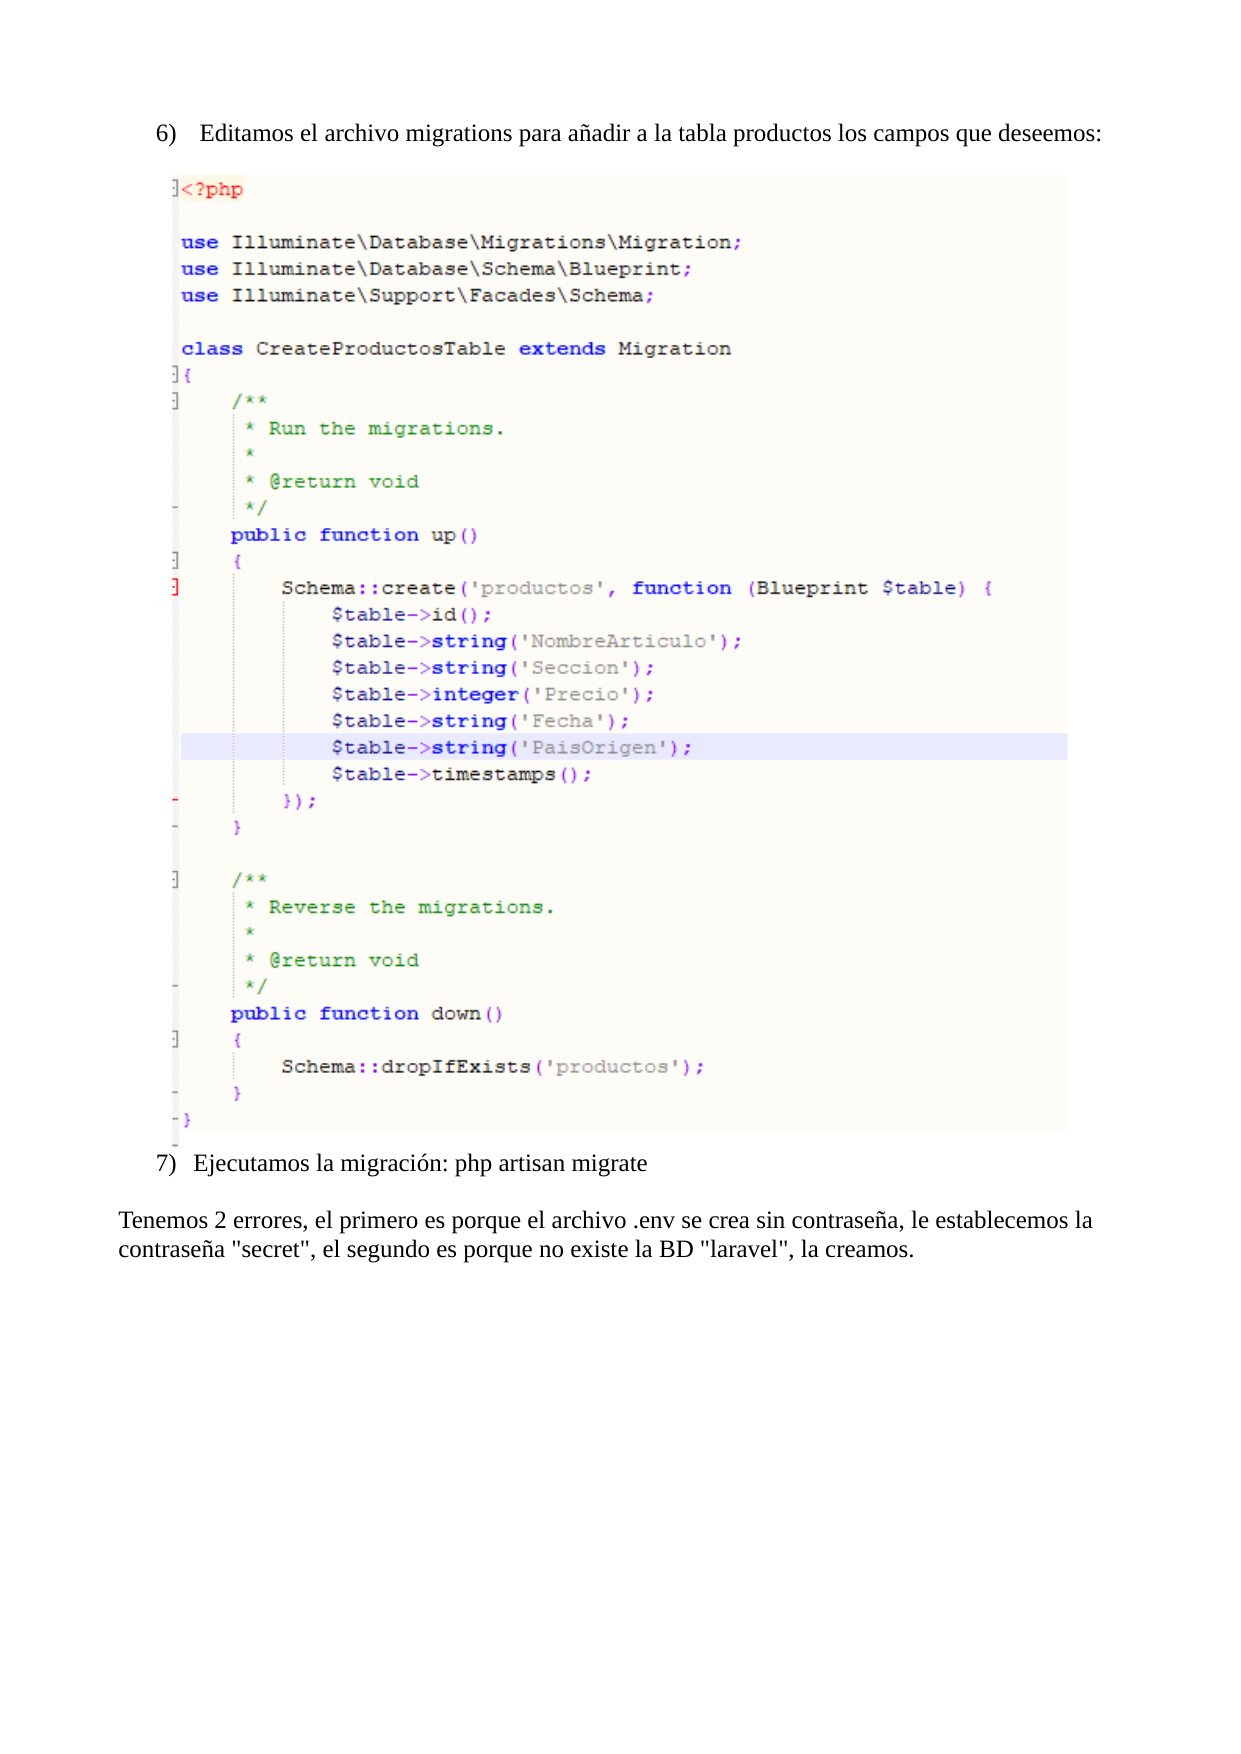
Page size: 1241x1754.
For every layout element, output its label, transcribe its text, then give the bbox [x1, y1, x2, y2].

list Editamos el archivo migrations para añadir a la tabla productos los campos que deseemos: [156, 118, 1122, 147]
list Ejecutamos la migración: php artisan migrate [156, 455, 1122, 1176]
text Tenemos 2 errores, el primero es porque el archivo .env se crea sin contraseña, le establecemos la contraseña "secret", el segundo es porque no existe la BD "laravel", la creamos. [118, 1205, 1122, 1263]
picture [172, 175, 1068, 1148]
